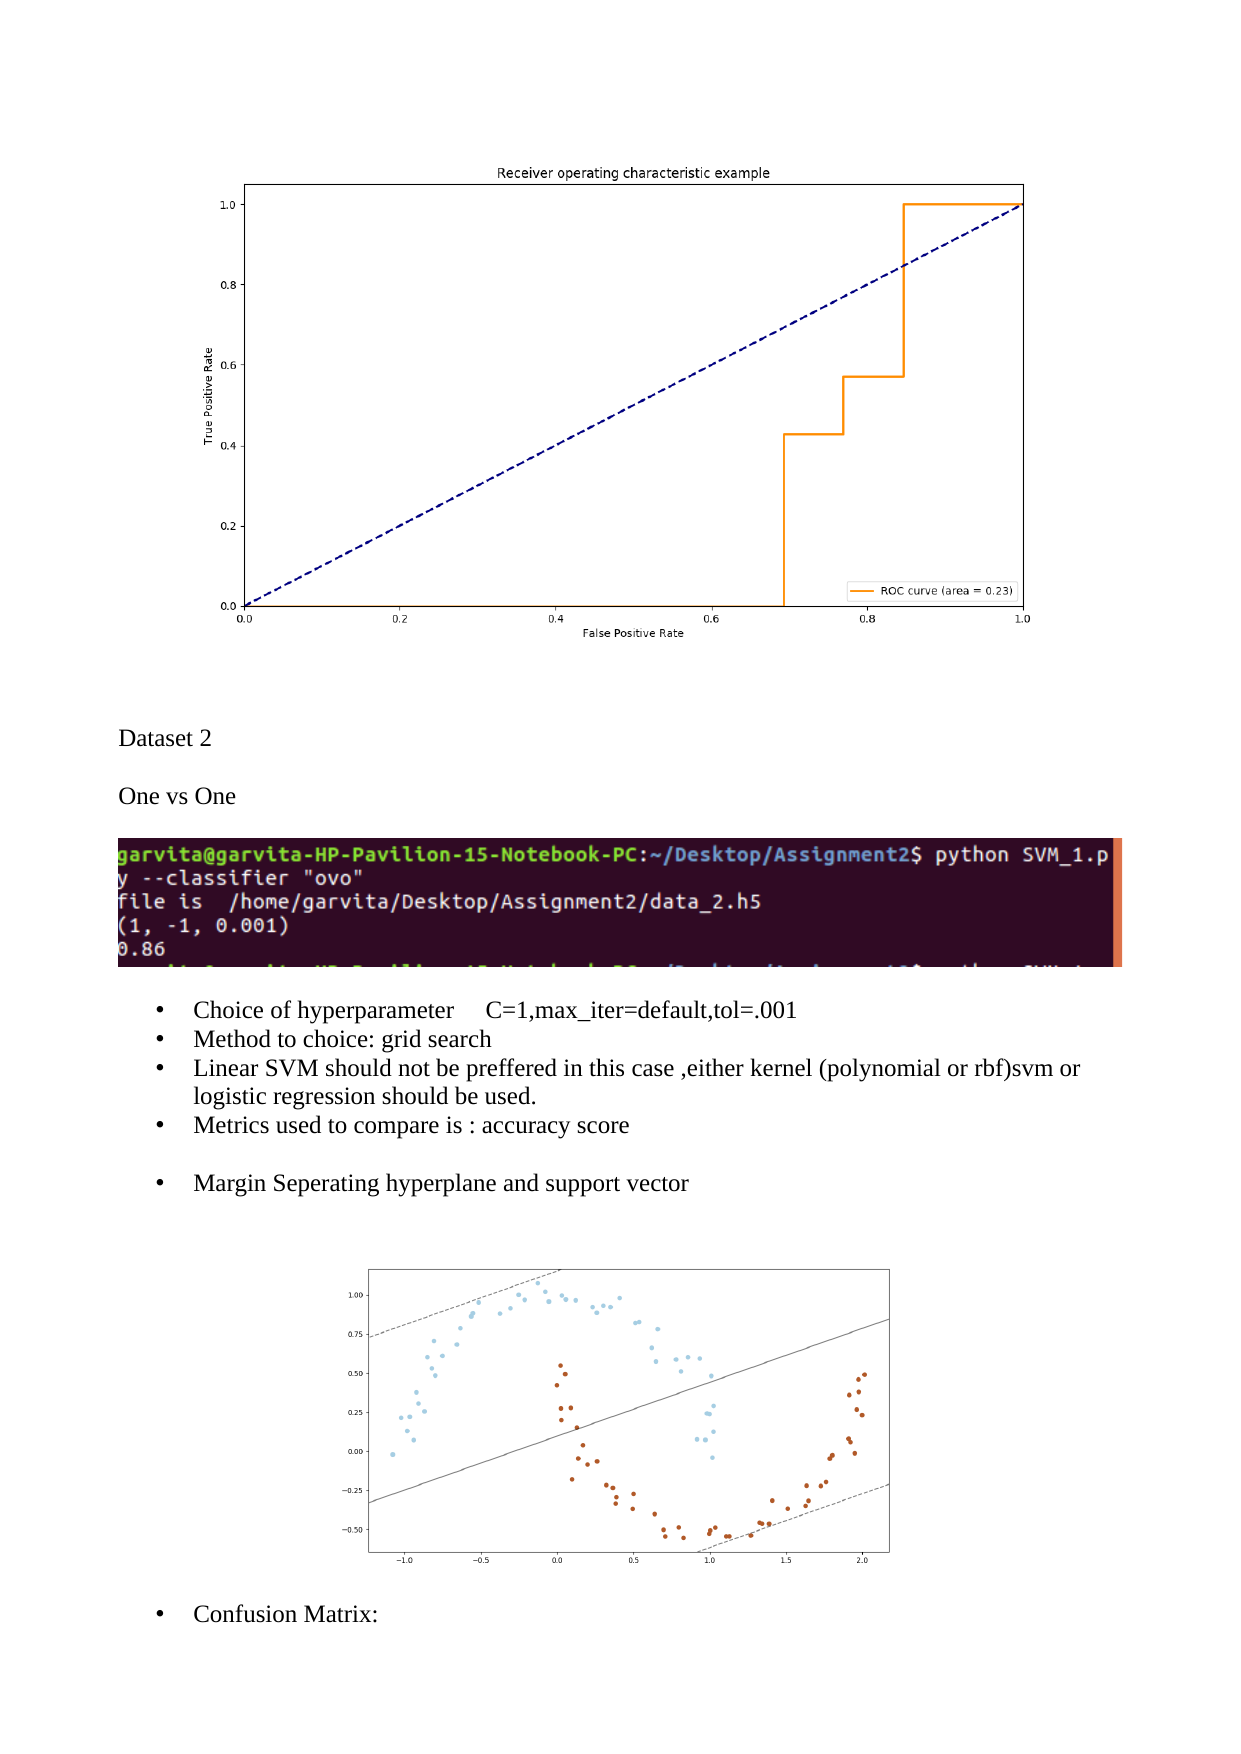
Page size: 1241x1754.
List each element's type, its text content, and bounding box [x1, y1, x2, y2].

list Method to choice: grid search [156, 1024, 1122, 1053]
list Choice of hyperparameter C=1,max_iter=default,tol=.001 [156, 995, 1122, 1024]
list Margin Seperating hyperplane and support vector [156, 1168, 1122, 1196]
list Metrics used to compare is : accuracy score [156, 1110, 1122, 1139]
list Linear SVM should not be preffered in this case ,either kernel (polynomial or rbf)svm or logistic regression should be used. [156, 1053, 1122, 1110]
list Confusion Matrix: [156, 1599, 1122, 1628]
text One vs One [118, 781, 1122, 810]
text Dataset 2 [118, 723, 1122, 752]
picture [118, 118, 1123, 666]
picture [284, 1225, 956, 1592]
picture [118, 838, 1123, 967]
